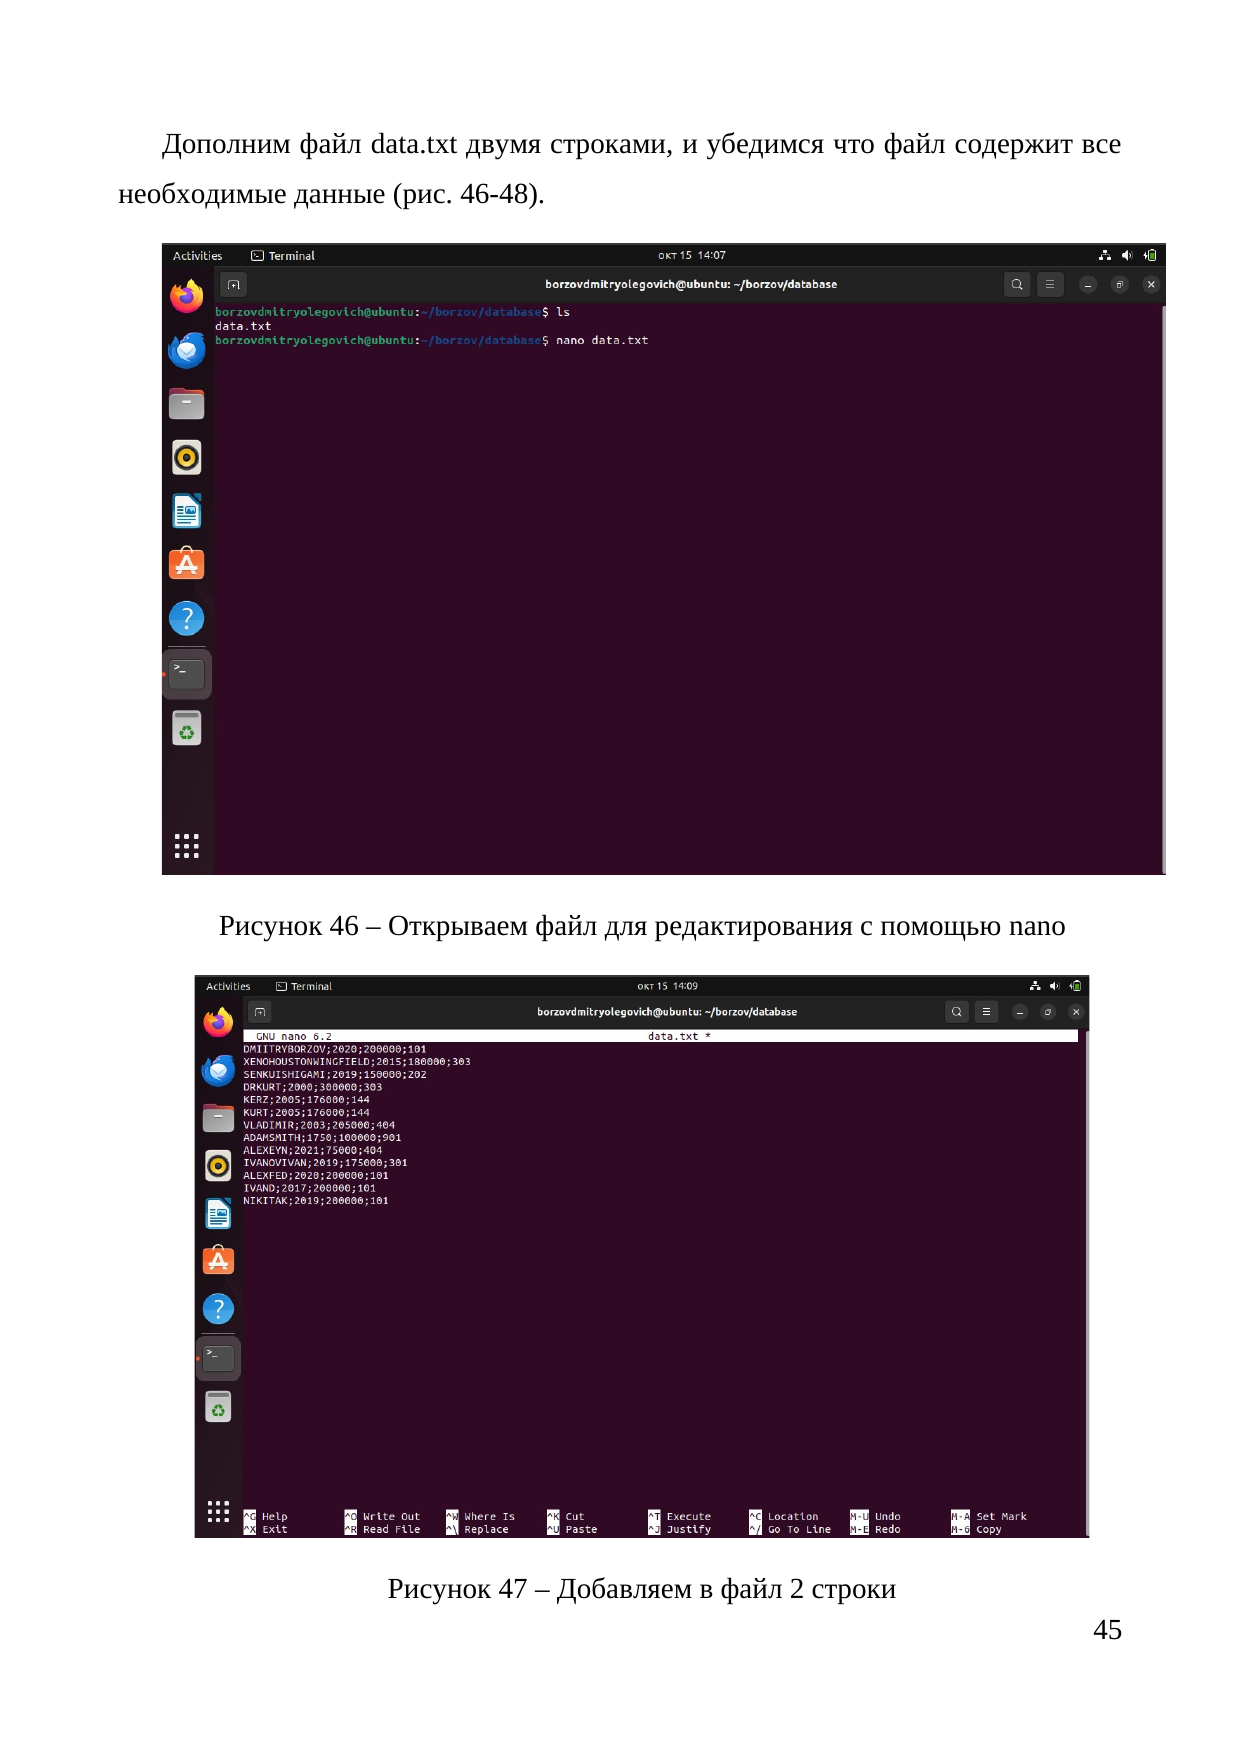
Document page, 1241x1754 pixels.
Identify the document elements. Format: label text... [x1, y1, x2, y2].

picture [161, 243, 1166, 875]
text Рисунок 46 – Открываем файл для редактирования с помощью nano [118, 908, 1122, 942]
text Рисунок 47 – Добавляем в файл 2 строки [118, 1571, 1122, 1605]
picture [194, 975, 1090, 1538]
text Дополним файл data.txt двумя строками, и убедимся что файл содержит все необходимые данные (рис. 46-48). [118, 126, 1122, 210]
